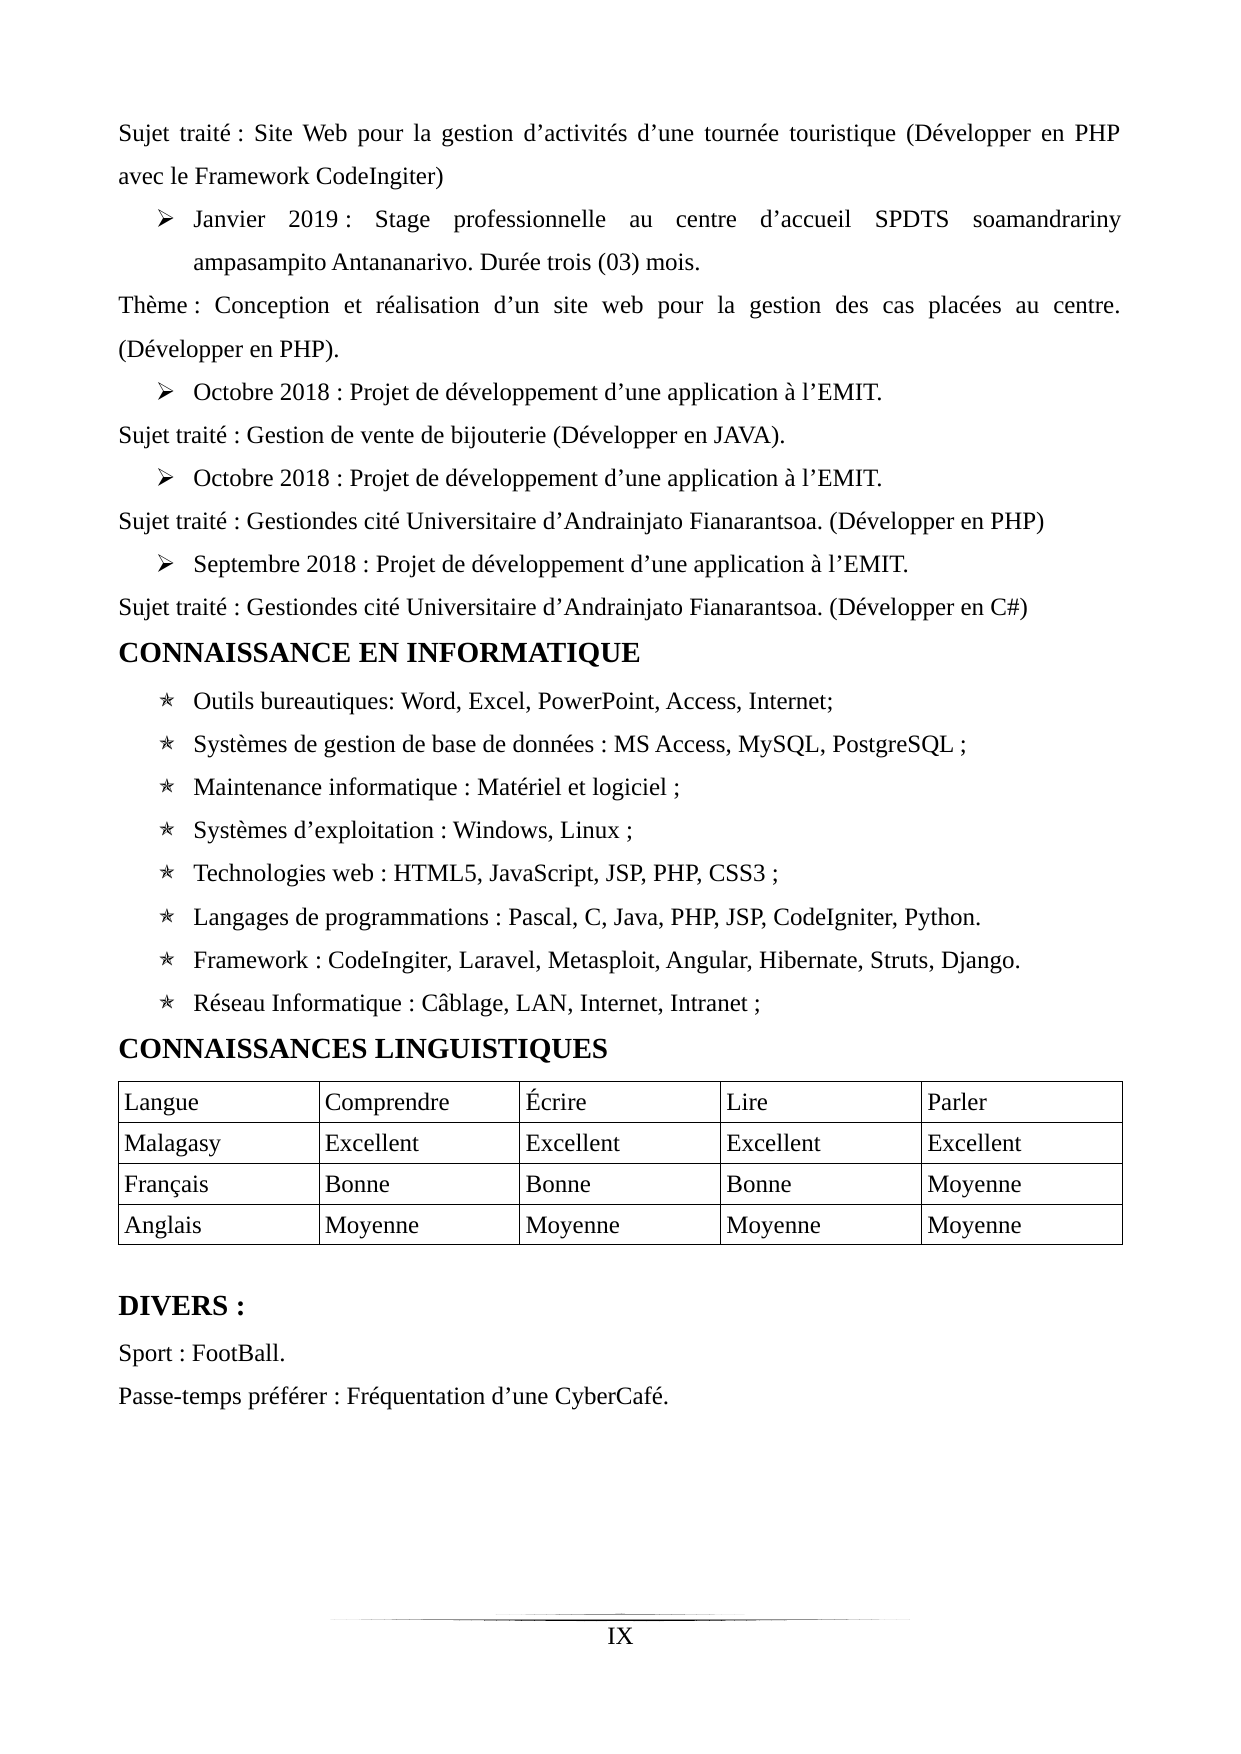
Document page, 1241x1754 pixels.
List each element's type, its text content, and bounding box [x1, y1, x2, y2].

table_cell Malagasy [119, 1123, 319, 1163]
list Technologies web : HTML5, JavaScript, JSP, PHP, CSS3 ; [156, 858, 1122, 887]
table_cell Anglais [119, 1205, 319, 1244]
table_cell Moyenne [520, 1205, 720, 1244]
text Sujet traité : Gestiondes cité Universitaire d’Andrainjato Fianarantsoa. (Développer en C#) [118, 592, 1122, 621]
list Systèmes d’exploitation : Windows, Linux ; [156, 815, 1122, 844]
table_header Parler [922, 1082, 1122, 1122]
table_cell Excellent [320, 1123, 519, 1163]
table_cell Moyenne [922, 1164, 1122, 1203]
list Réseau Informatique : Câblage, LAN, Internet, Intranet ; [156, 988, 1122, 1017]
table_cell Excellent [721, 1123, 921, 1163]
table_cell Bonne [320, 1164, 519, 1203]
picture [171, 1613, 1069, 1622]
table_cell Bonne [520, 1164, 720, 1203]
table_cell Excellent [520, 1123, 720, 1163]
table_cell Excellent [922, 1123, 1122, 1163]
list Septembre 2018 : Projet de développement d’une application à l’EMIT. [156, 549, 1122, 578]
text CONNAISSANCE EN INFORMATIQUE [118, 636, 1122, 669]
text Sujet traité : Gestiondes cité Universitaire d’Andrainjato Fianarantsoa. (Développer en PHP) [118, 506, 1122, 535]
table_cell Moyenne [320, 1205, 519, 1244]
table_cell Moyenne [922, 1205, 1122, 1244]
list Outils bureautiques: Word, Excel, PowerPoint, Access, Internet; [156, 686, 1122, 715]
table_cell Français [119, 1164, 319, 1203]
text Sujet traité : Site Web pour la gestion d’activités d’une tournée touristique (Développer en PHP avec le Framework CodeIngiter) [118, 118, 1122, 190]
text Thème : Conception et réalisation d’un site web pour la gestion des cas placées au centre. (Développer en PHP). [118, 291, 1122, 362]
table_header Comprendre [320, 1082, 519, 1122]
text Passe-temps préférer : Fréquentation d’une CyberCafé. [118, 1381, 1122, 1410]
table_cell Moyenne [721, 1205, 921, 1244]
text CONNAISSANCES LINGUISTIQUES [118, 1031, 1122, 1064]
list Framework : CodeIngiter, Laravel, Metasploit, Angular, Hibernate, Struts, Django. [156, 945, 1122, 973]
list Octobre 2018 : Projet de développement d’une application à l’EMIT. [156, 377, 1122, 406]
text Sujet traité : Gestion de vente de bijouterie (Développer en JAVA). [118, 420, 1122, 449]
table_cell Bonne [721, 1164, 921, 1203]
list Langages de programmations : Pascal, C, Java, PHP, JSP, CodeIgniter, Python. [156, 902, 1122, 930]
table_header Écrire [520, 1082, 720, 1122]
text DIVERS : [118, 1288, 1122, 1321]
table_header Lire [721, 1082, 921, 1122]
list Octobre 2018 : Projet de développement d’une application à l’EMIT. [156, 463, 1122, 492]
table_header Langue [119, 1082, 319, 1122]
list Systèmes de gestion de base de données : MS Access, MySQL, PostgreSQL ; [156, 729, 1122, 758]
list Maintenance informatique : Matériel et logiciel ; [156, 772, 1122, 801]
list Janvier 2019 : Stage professionnelle au centre d’accueil SPDTS soamandrariny ampasampito Antananarivo. Durée trois (03) mois. [156, 204, 1122, 276]
text Sport : FootBall. [118, 1338, 1122, 1367]
